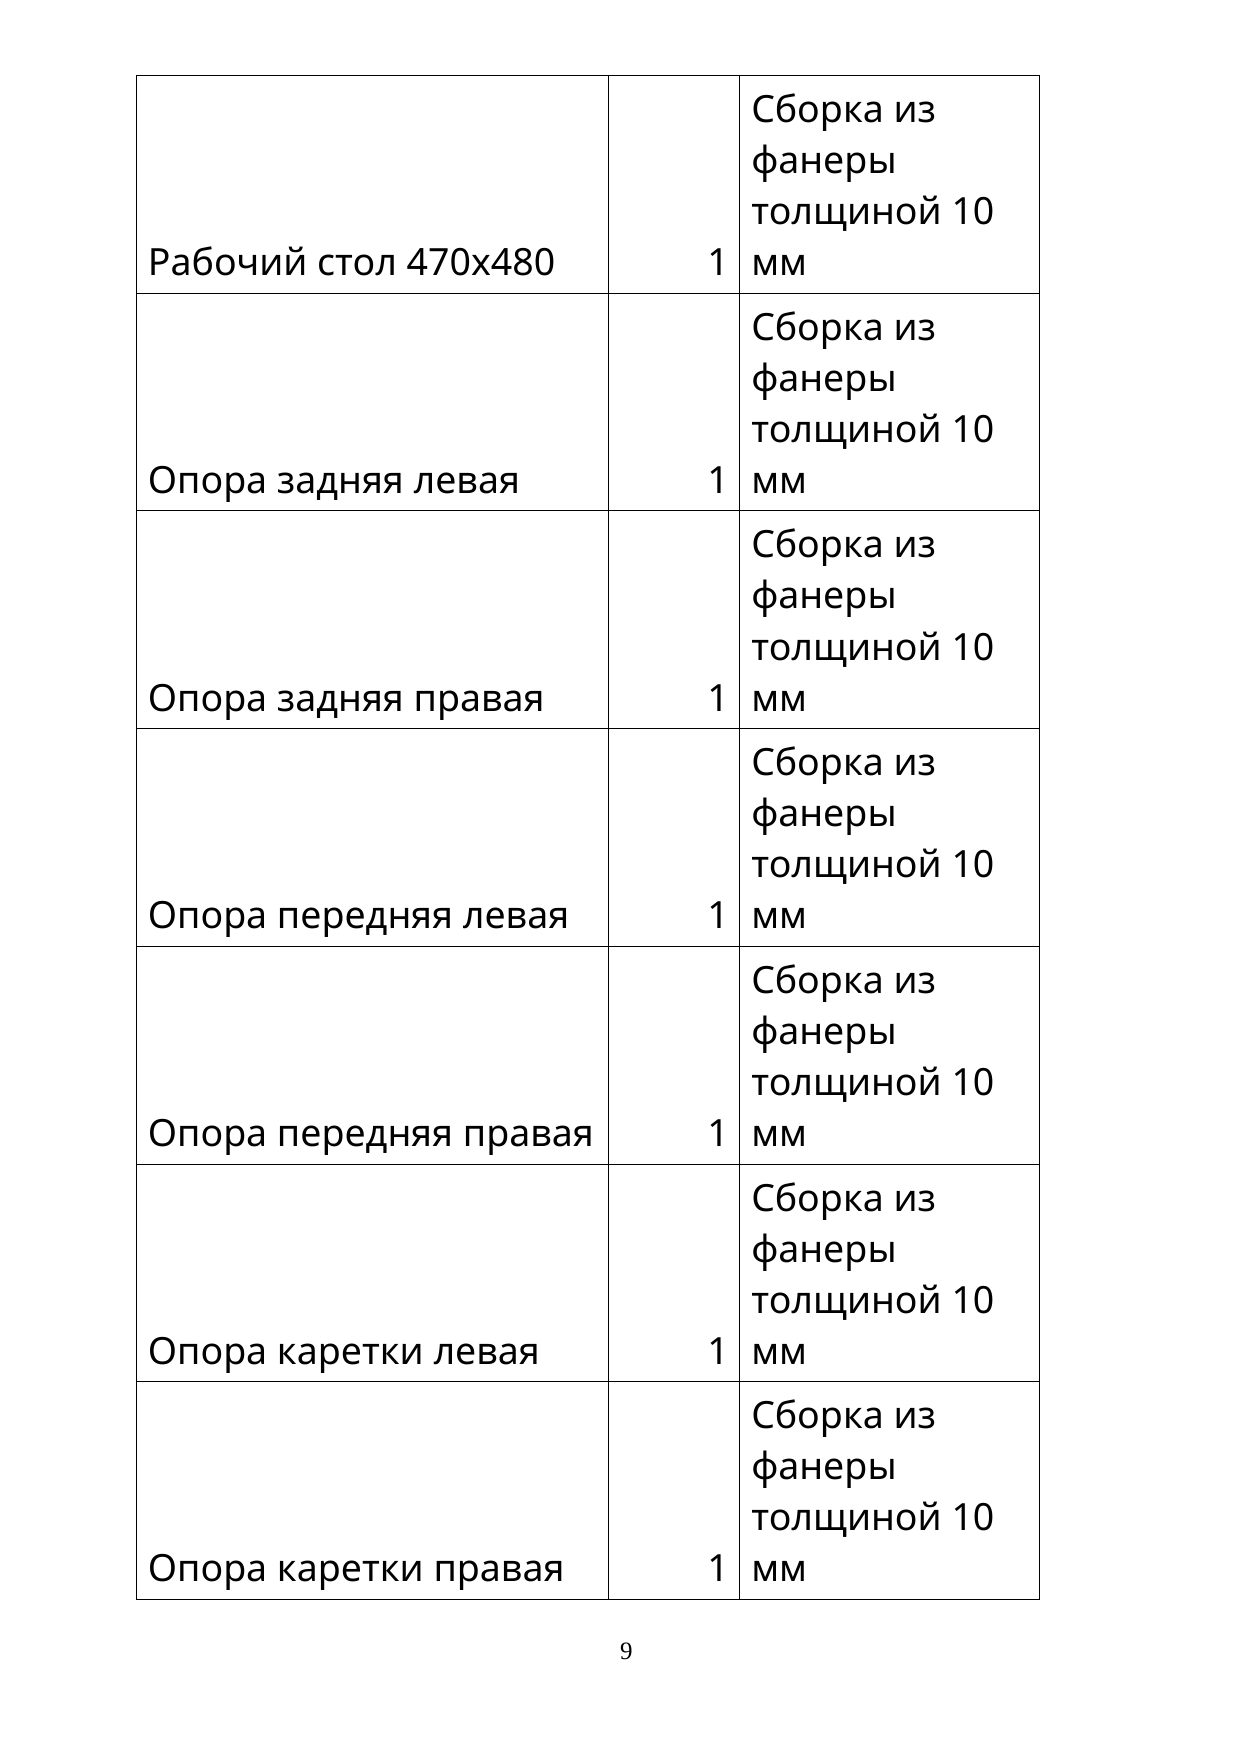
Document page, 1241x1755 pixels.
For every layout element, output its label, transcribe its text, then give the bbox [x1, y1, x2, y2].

table_cell Опора передняя левая [137, 729, 608, 946]
table_cell Сборка из фанеры толщиной 10 мм [740, 511, 1039, 728]
table_cell Опора каретки правая [137, 1382, 608, 1599]
table_cell 1 [609, 1382, 739, 1599]
table_cell 1 [609, 294, 739, 510]
table_cell Опора задняя левая [137, 294, 608, 510]
table_cell Опора задняя правая [137, 511, 608, 728]
table_cell 1 [609, 511, 739, 728]
table_cell Рабочий стол 470х480 [137, 76, 608, 293]
table_cell Сборка из фанеры толщиной 10 мм [740, 947, 1039, 1163]
table_cell Сборка из фанеры толщиной 10 мм [740, 729, 1039, 946]
table_cell 1 [609, 76, 739, 293]
table_cell Опора передняя правая [137, 947, 608, 1163]
table_cell 1 [609, 1165, 739, 1381]
table_cell Сборка из фанеры толщиной 10 мм [740, 1382, 1039, 1599]
table_cell 1 [609, 947, 739, 1163]
table_cell Сборка из фанеры толщиной 10 мм [740, 294, 1039, 510]
table_cell Сборка из фанеры толщиной 10 мм [740, 1165, 1039, 1381]
table_cell 1 [609, 729, 739, 946]
table_cell Опора каретки левая [137, 1165, 608, 1381]
table_cell Сборка из фанеры толщиной 10 мм [740, 76, 1039, 293]
